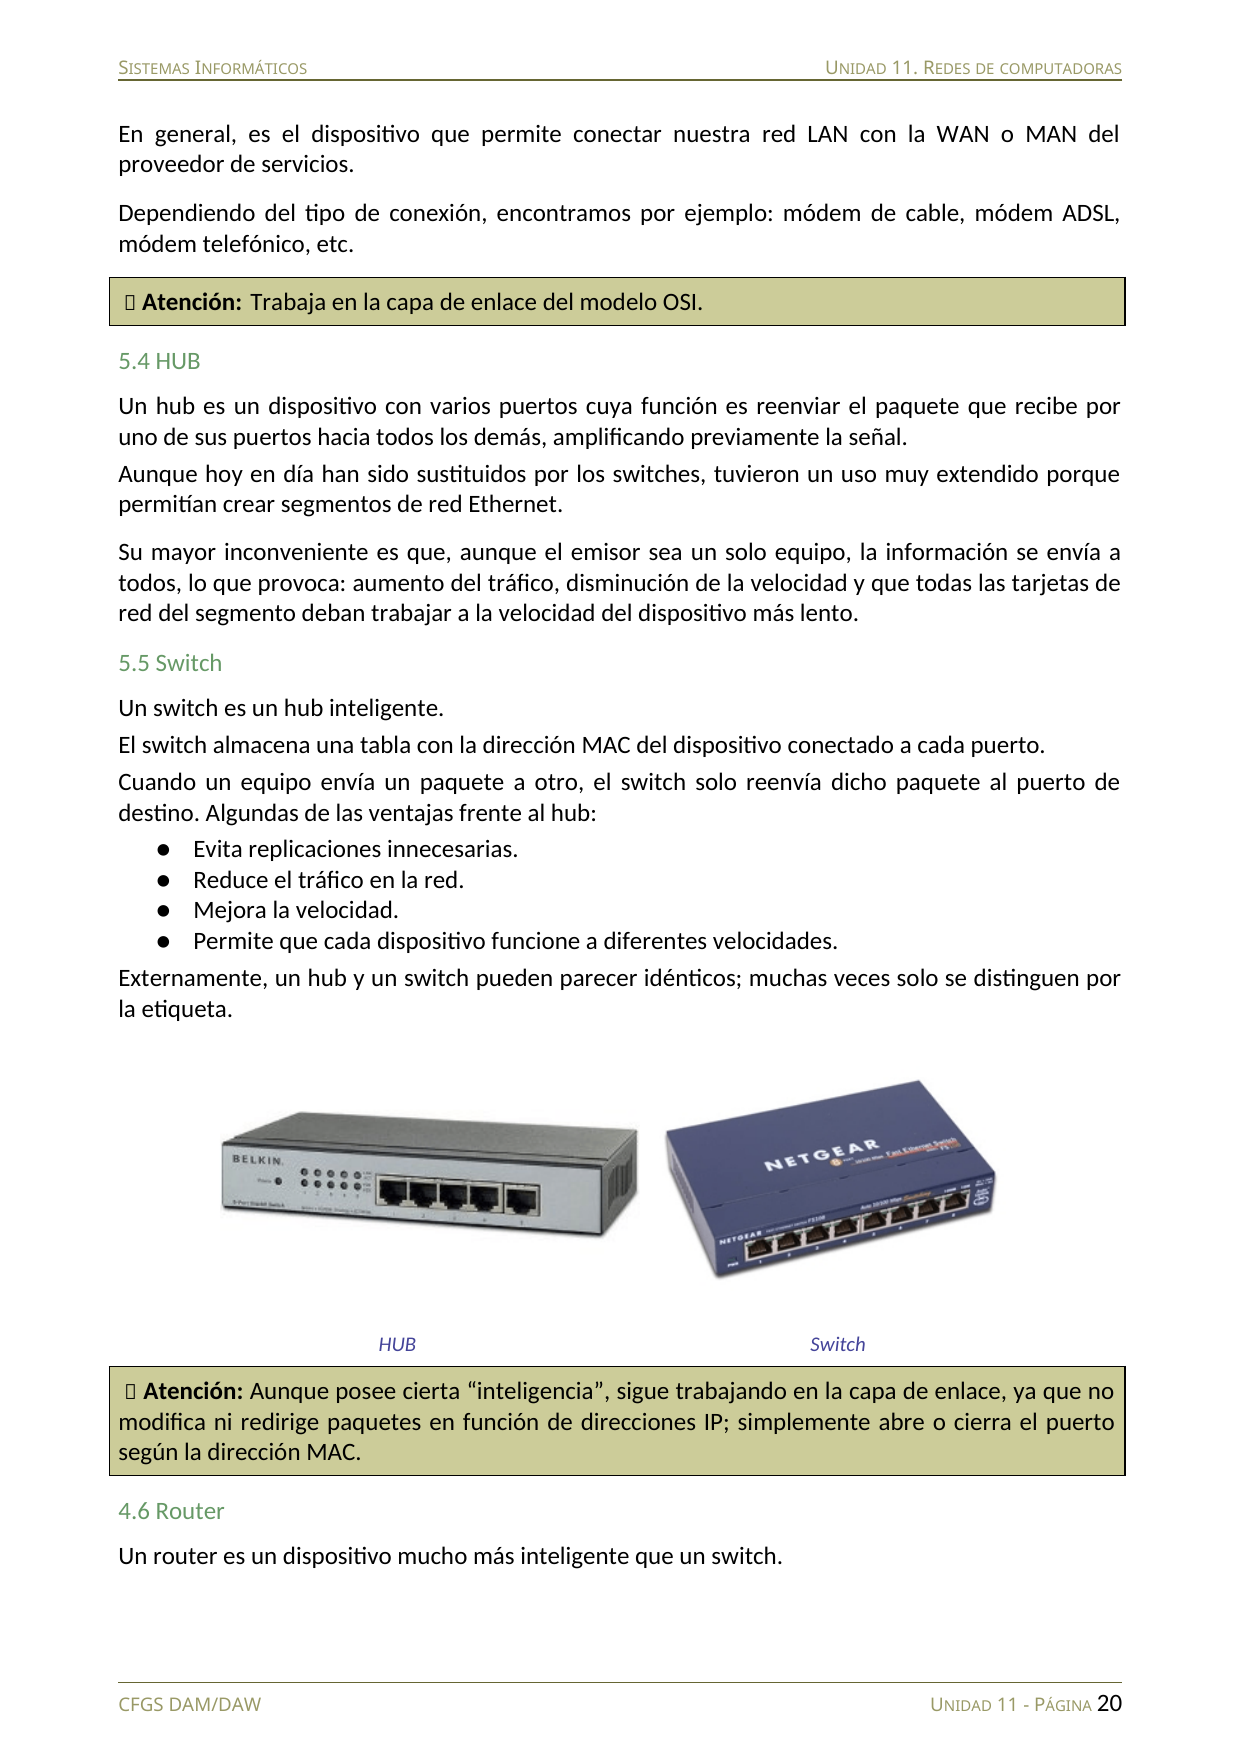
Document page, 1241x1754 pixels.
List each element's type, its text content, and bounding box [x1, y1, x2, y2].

text El switch almacena una tabla con la dirección MAC del dispositivo conectado a cada puerto. [118, 729, 1122, 760]
text Dependiendo del tipo de conexión, encontramos por ejemplo: módem de cable, módem ADSL, módem telefónico, etc. [118, 197, 1122, 258]
subtitle 4.6 Router [118, 1495, 1122, 1525]
text HUB Switch [118, 1331, 1122, 1357]
list Permite que cada dispositivo funcione a diferentes velocidades. [156, 925, 1122, 956]
picture [219, 1029, 1021, 1325]
list Evita replicaciones innecesarias. [156, 834, 1122, 864]
list Reduce el tráfico en la red. [156, 864, 1122, 895]
text Externamente, un hub y un switch pueden parecer idénticos; muchas veces solo se distinguen por la etiqueta. [118, 962, 1122, 1023]
subtitle 5.5 Switch [118, 647, 1122, 677]
subtitle 5.4 HUB [118, 345, 1122, 375]
text ❕ Atención: Trabaja en la capa de enlace del modelo OSI. [110, 278, 1124, 325]
text Cuando un equipo envía un paquete a otro, el switch solo reenvía dicho paquete al puerto de destino. Algundas de las ventajas frente al hub: [118, 766, 1122, 827]
text Un hub es un dispositivo con varios puertos cuya función es reenviar el paquete que recibe por uno de sus puertos hacia todos los demás, amplificando previamente la señal. [118, 390, 1122, 451]
text ❕ Atención: Aunque posee cierta “inteligencia”, sigue trabajando en la capa de enlace, ya que no modifica ni redirige paquetes en función de direcciones IP; simplemente abre o cierra el puerto según la dirección MAC. [110, 1367, 1124, 1475]
text En general, es el dispositivo que permite conectar nuestra red LAN con la WAN o MAN del proveedor de servicios. [118, 118, 1122, 179]
text Un switch es un hub inteligente. [118, 692, 1122, 723]
text Un router es un dispositivo mucho más inteligente que un switch. [118, 1540, 1122, 1571]
list Mejora la velocidad. [156, 895, 1122, 925]
text Aunque hoy en día han sido sustituidos por los switches, tuvieron un uso muy extendido porque permitían crear segmentos de red Ethernet. [118, 458, 1122, 519]
text Su mayor inconveniente es que, aunque el emisor sea un solo equipo, la información se envía a todos, lo que provoca: aumento del tráfico, disminución de la velocidad y que todas las tarjetas de red del segmento deban trabajar a la velocidad del dispositivo más lento. [118, 536, 1122, 628]
